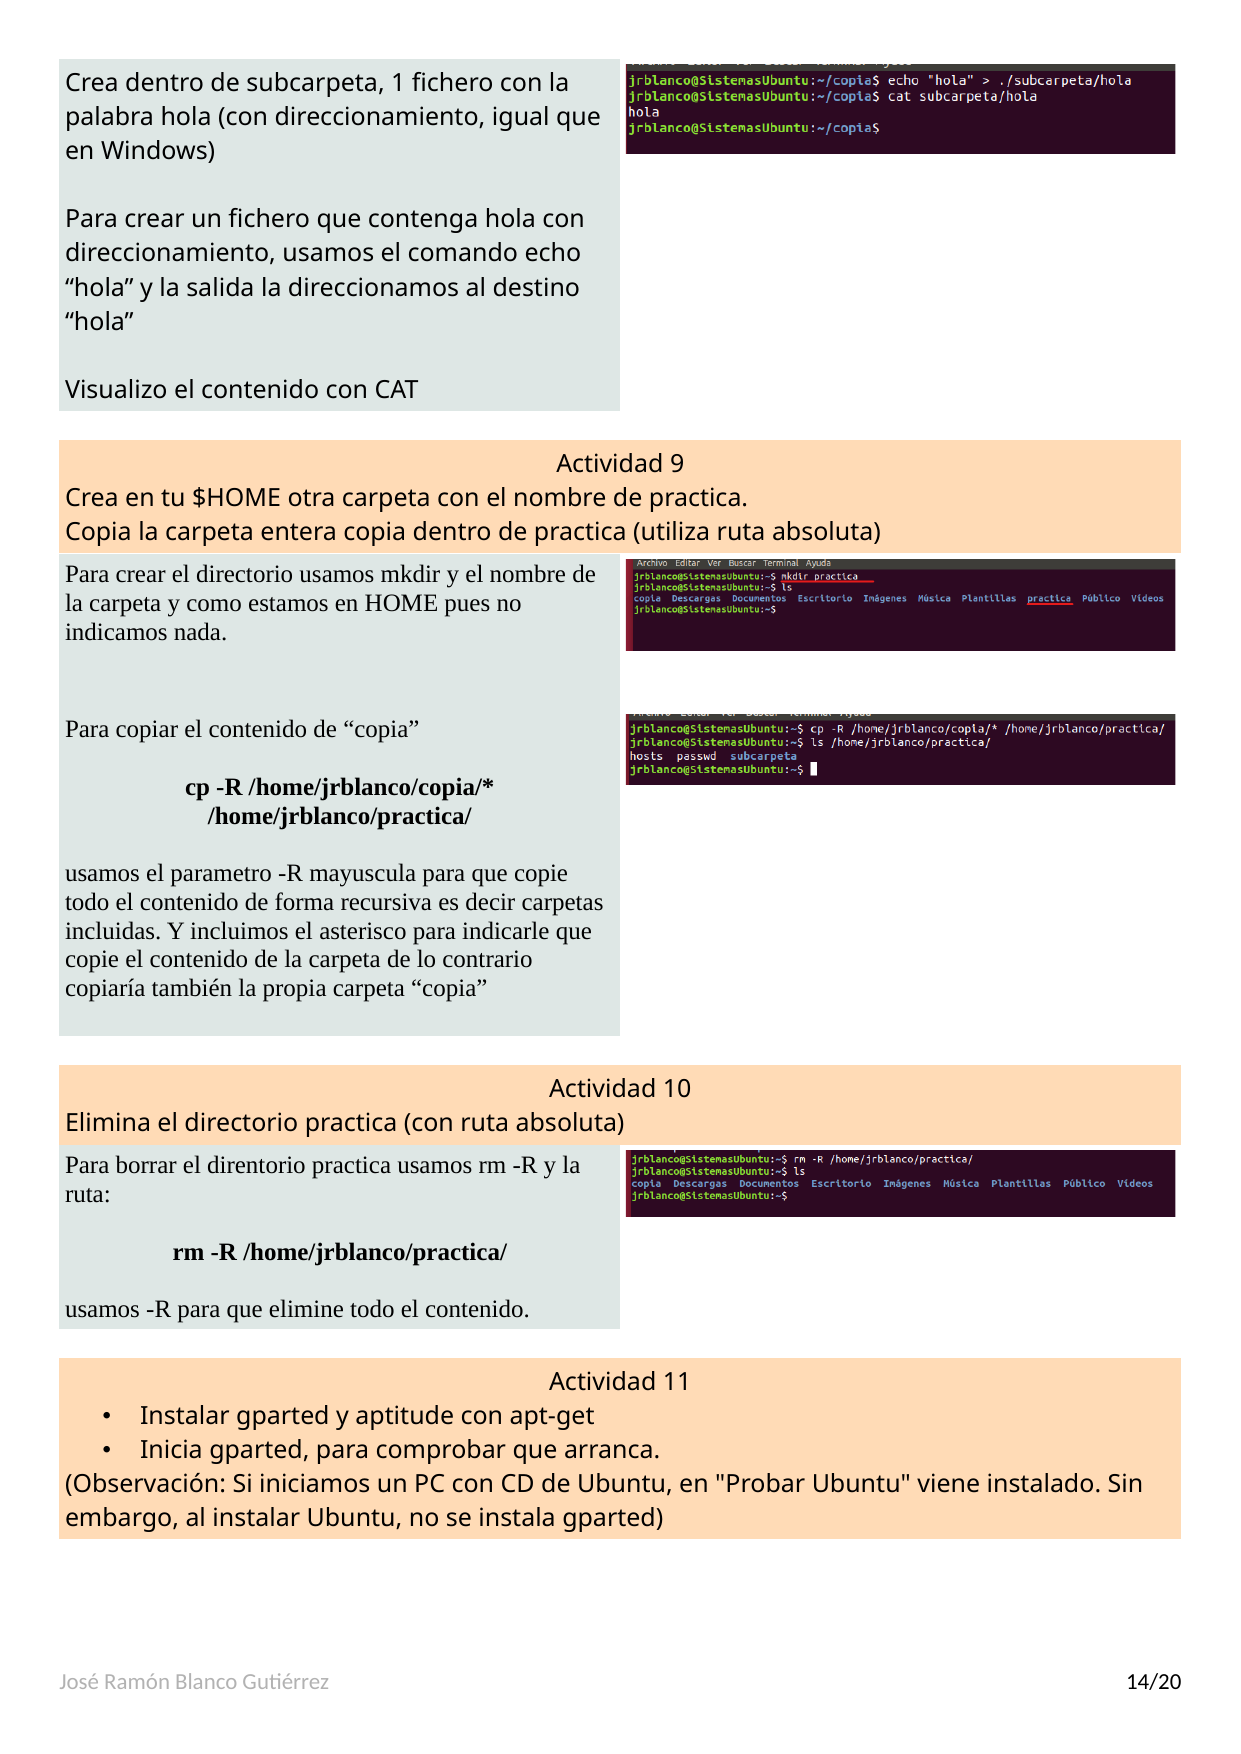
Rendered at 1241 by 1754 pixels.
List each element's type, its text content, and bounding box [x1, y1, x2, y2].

table_cell Para crear el directorio usamos mkdir y el nombre de la carpeta y como estamos en HOME pues no indicamos nada. [59, 554, 620, 709]
table_cell [620, 554, 1181, 709]
picture [625, 1150, 1176, 1217]
table_cell [620, 1145, 1181, 1329]
table_header Actividad 9 Crea en tu $HOME otra carpeta con el nombre de practica. Copia la carpeta entera copia dentro de practica (utiliza ruta absoluta) [59, 440, 1181, 553]
table_header Actividad 11 Instalar gparted y aptitude con apt-get Inicia gparted, para comprobar que arranca. (Observación: Si iniciamos un PC con CD de Ubuntu, en "Probar Ubuntu" viene instalado. Sin embargo, al instalar Ubuntu, no se instala gparted) [59, 1358, 1181, 1539]
table_cell [620, 59, 1181, 411]
picture [625, 64, 1176, 154]
picture [625, 559, 1176, 651]
table_cell Crea dentro de subcarpeta, 1 fichero con la palabra hola (con direccionamiento, igual que en Windows) Para crear un fichero que contenga hola con direccionamiento, usamos el comando echo “hola” y la salida la direccionamos al destino “hola” Visualizo el contenido con CAT [59, 59, 620, 411]
picture [625, 714, 1176, 785]
table_cell Para borrar el direntorio practica usamos rm -R y la ruta: rm -R /home/jrblanco/practica/ usamos -R para que elimine todo el contenido. [59, 1145, 620, 1329]
table_cell Para copiar el contenido de “copia” cp -R /home/jrblanco/copia/* /home/jrblanco/practica/ usamos el parametro -R mayuscula para que copie todo el contenido de forma recursiva es decir carpetas incluidas. Y incluimos el asterisco para indicarle que copie el contenido de la carpeta de lo contrario copiaría también la propia carpeta “copia” [59, 709, 620, 1036]
table_cell [620, 709, 1181, 1036]
table_header Actividad 10 Elimina el directorio practica (con ruta absoluta) [59, 1065, 1181, 1145]
